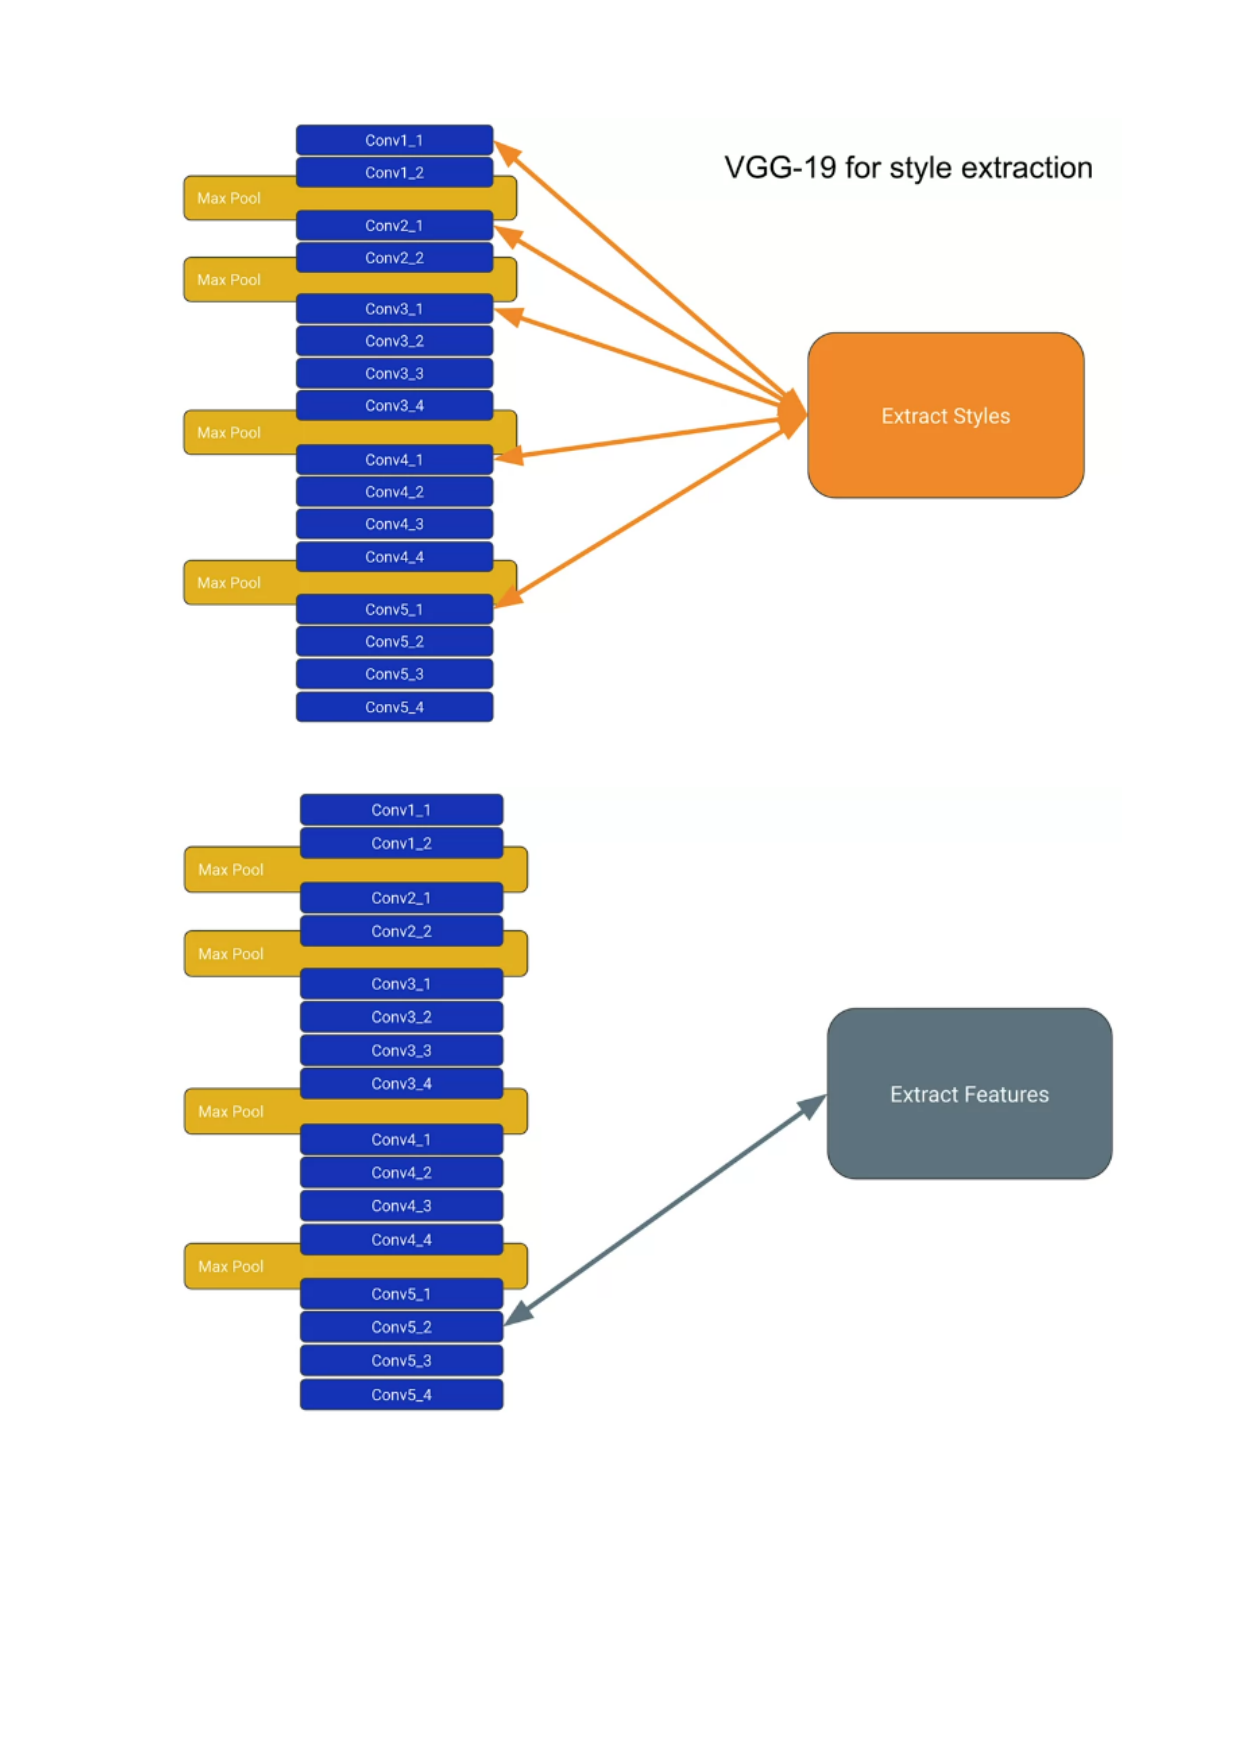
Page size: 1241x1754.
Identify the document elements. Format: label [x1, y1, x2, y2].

picture [118, 787, 1123, 1417]
picture [118, 118, 1123, 730]
